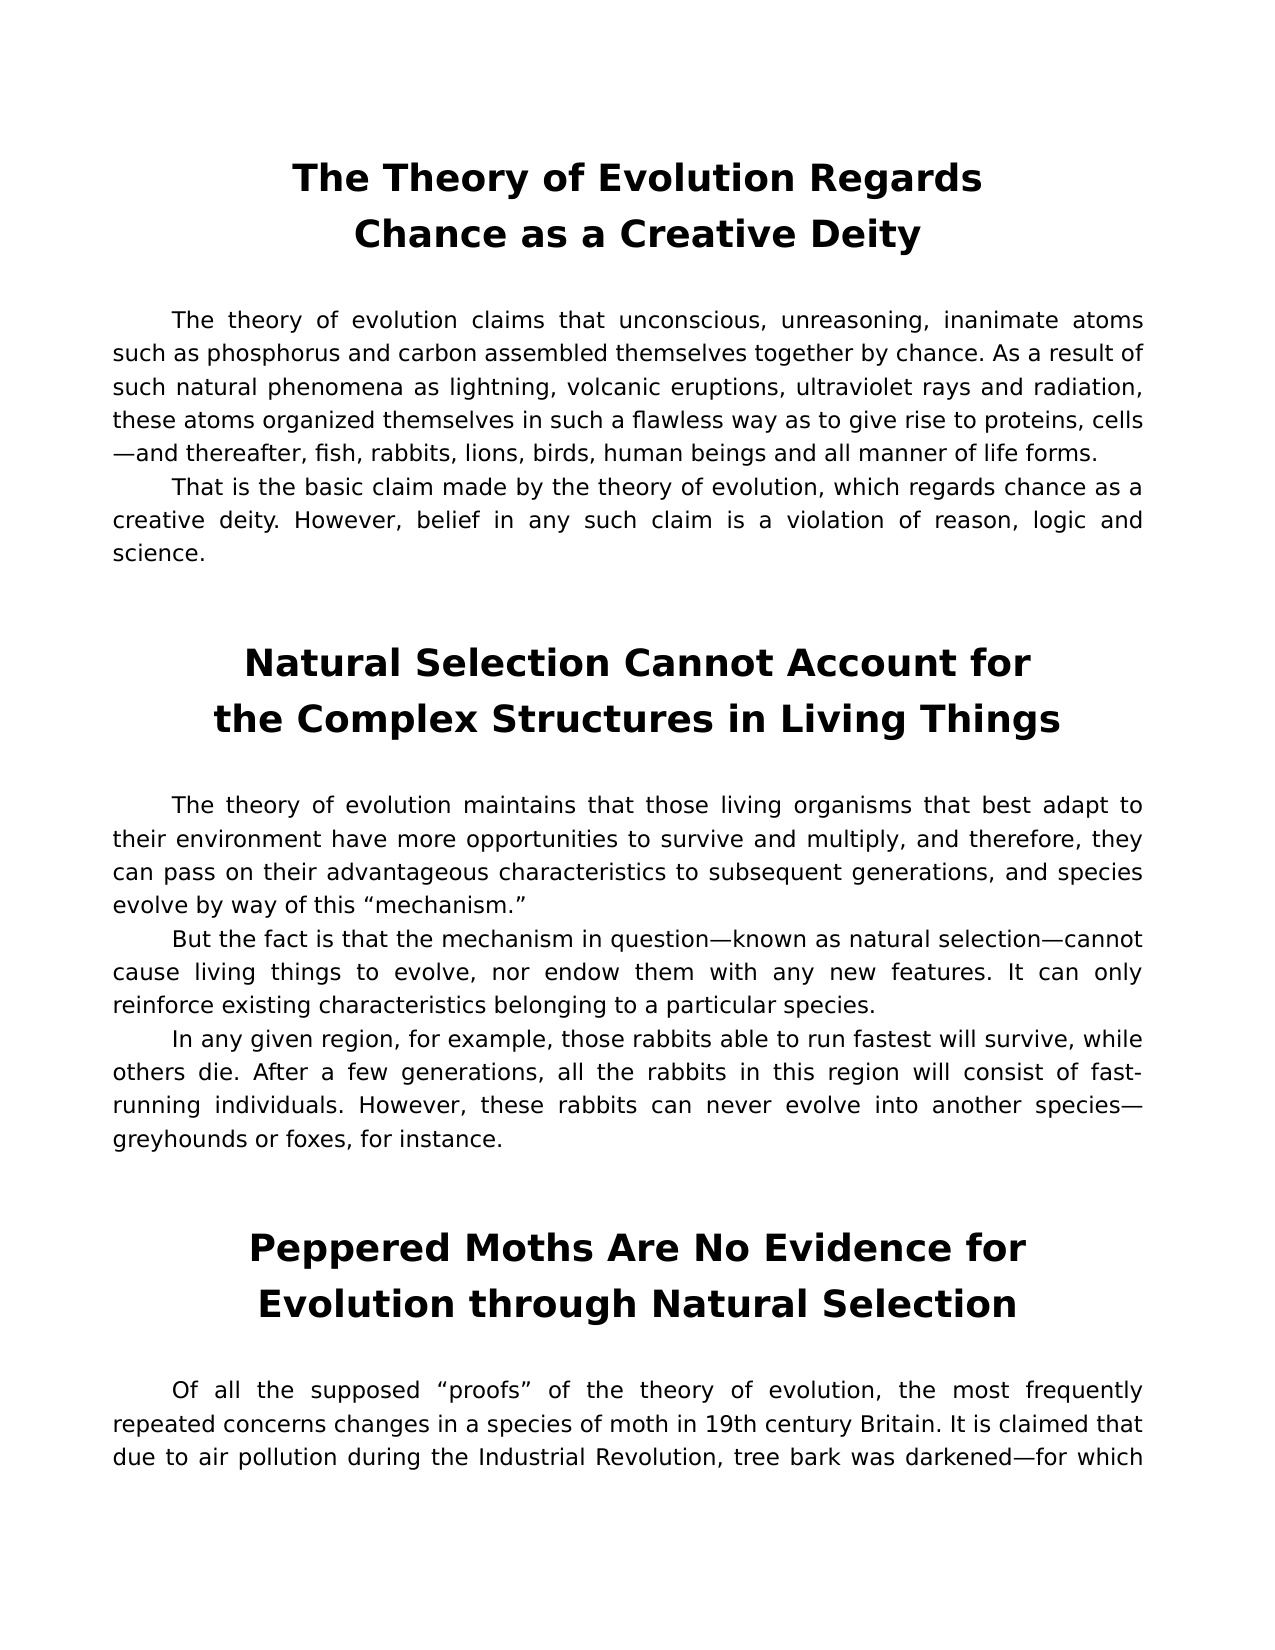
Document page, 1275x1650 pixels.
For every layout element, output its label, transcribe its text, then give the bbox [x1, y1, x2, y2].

subtitle the Complex Structures in Living Things [112, 698, 1162, 741]
subtitle Natural Selection Cannot Account for [112, 641, 1162, 685]
text In any given region, for example, those rabbits able to run fastest will survive, while others die. After a few generations, all the rabbits in this region will consist of fast-running individuals. However, these rabbits can never evolve into another species—greyhounds or foxes, for instance. [112, 1020, 1145, 1154]
text That is the basic claim made by the theory of evolution, which regards chance as a creative deity. However, belief in any such claim is a violation of reason, logic and science. [112, 468, 1145, 568]
subtitle Peppered Moths Are No Evidence for [112, 1227, 1162, 1270]
text The theory of evolution maintains that those living organisms that best adapt to their environment have more opportunities to survive and multiply, and therefore, they can pass on their advantageous characteristics to subsequent generations, and species evolve by way of this “mechanism.” [112, 787, 1145, 920]
subtitle Evolution through Natural Selection [112, 1283, 1162, 1326]
text Of all the supposed “proofs” of the theory of evolution, the most frequently repeated concerns changes in a species of moth in 19th century Britain. It is claimed that due to air pollution during the Industrial Revolution, tree bark was darkened—for which [112, 1372, 1145, 1472]
text The theory of evolution claims that unconscious, unreasoning, inanimate atoms such as phosphorus and carbon assembled themselves together by chance. As a result of such natural phenomena as lightning, volcanic eruptions, ultraviolet rays and radiation, these atoms organized themselves in such a flawless way as to give rise to proteins, cells—and thereafter, fish, rabbits, lions, birds, human beings and all manner of life forms. [112, 302, 1145, 468]
subtitle The Theory of Evolution Regards [112, 156, 1162, 200]
text But the fact is that the mechanism in question—known as natural selection—cannot cause living things to evolve, nor endow them with any new features. It can only reinforce existing characteristics belonging to a particular species. [112, 920, 1145, 1020]
subtitle Chance as a Creative Deity [112, 212, 1162, 256]
